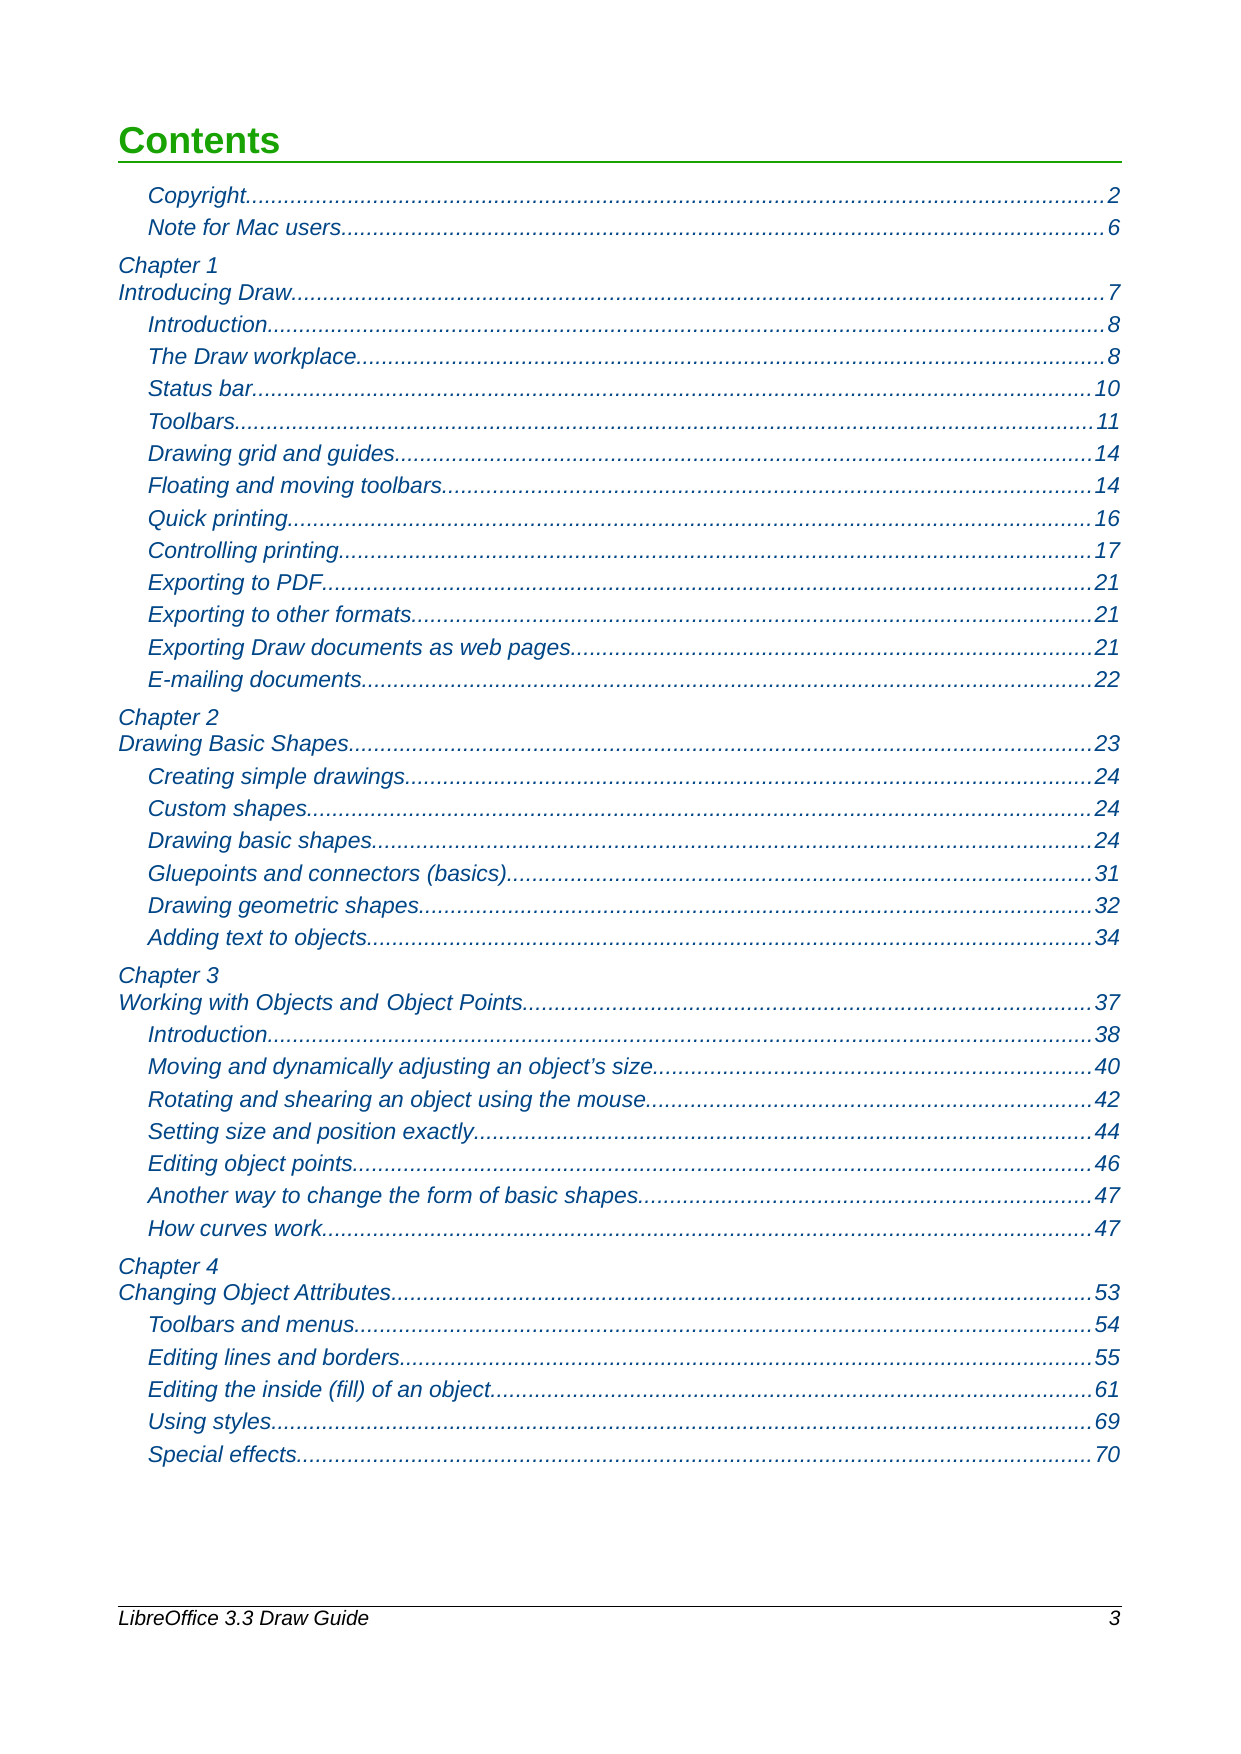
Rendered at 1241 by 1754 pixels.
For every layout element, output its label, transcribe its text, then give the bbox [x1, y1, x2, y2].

text Drawing basic shapes 24 [148, 827, 1122, 854]
text Toolbars 11 [148, 408, 1122, 434]
text Exporting to PDF 21 [148, 569, 1122, 595]
text Copyright 2 [148, 182, 1122, 208]
text Editing the inside (fill) of an object 61 [148, 1376, 1122, 1402]
text How curves work 47 [148, 1215, 1122, 1241]
text The Draw workplace 8 [148, 343, 1122, 369]
text Introduction 38 [148, 1021, 1122, 1047]
text Moving and dynamically adjusting an object’s size 40 [148, 1053, 1122, 1079]
text Contents [118, 118, 1122, 161]
text Chapter 2 Drawing Basic Shapes 23 [118, 704, 1122, 757]
text Using styles 69 [148, 1408, 1122, 1435]
text Chapter 3 Working with Objects and Object Points 37 [118, 962, 1122, 1015]
text Custom shapes 24 [148, 795, 1122, 821]
text Another way to change the form of basic shapes 47 [148, 1182, 1122, 1209]
text Note for Mac users 6 [148, 214, 1122, 240]
text Editing object points 46 [148, 1150, 1122, 1176]
text Setting size and position exactly 44 [148, 1118, 1122, 1144]
text Creating simple drawings 24 [148, 763, 1122, 789]
text Chapter 4 Changing Object Attributes 53 [118, 1253, 1122, 1306]
text E-mailing documents 22 [148, 666, 1122, 692]
text Adding text to objects 34 [148, 924, 1122, 951]
text Rotating and shearing an object using the mouse 42 [148, 1086, 1122, 1112]
text Introduction 8 [148, 311, 1122, 337]
text Quick printing 16 [148, 504, 1122, 531]
text Toolbars and menus 54 [148, 1311, 1122, 1338]
text Exporting to other formats 21 [148, 601, 1122, 628]
text Drawing geometric shapes 32 [148, 892, 1122, 918]
text Exporting Draw documents as web pages 21 [148, 634, 1122, 660]
text Editing lines and borders 55 [148, 1344, 1122, 1370]
text Status bar 10 [148, 375, 1122, 402]
text Special effects 70 [148, 1441, 1122, 1467]
text Controlling printing 17 [148, 537, 1122, 563]
text Floating and moving toolbars 14 [148, 472, 1122, 498]
text Gluepoints and connectors (basics) 31 [148, 859, 1122, 886]
text Drawing grid and guides 14 [148, 440, 1122, 466]
text Chapter 1 Introducing Draw 7 [118, 252, 1122, 305]
